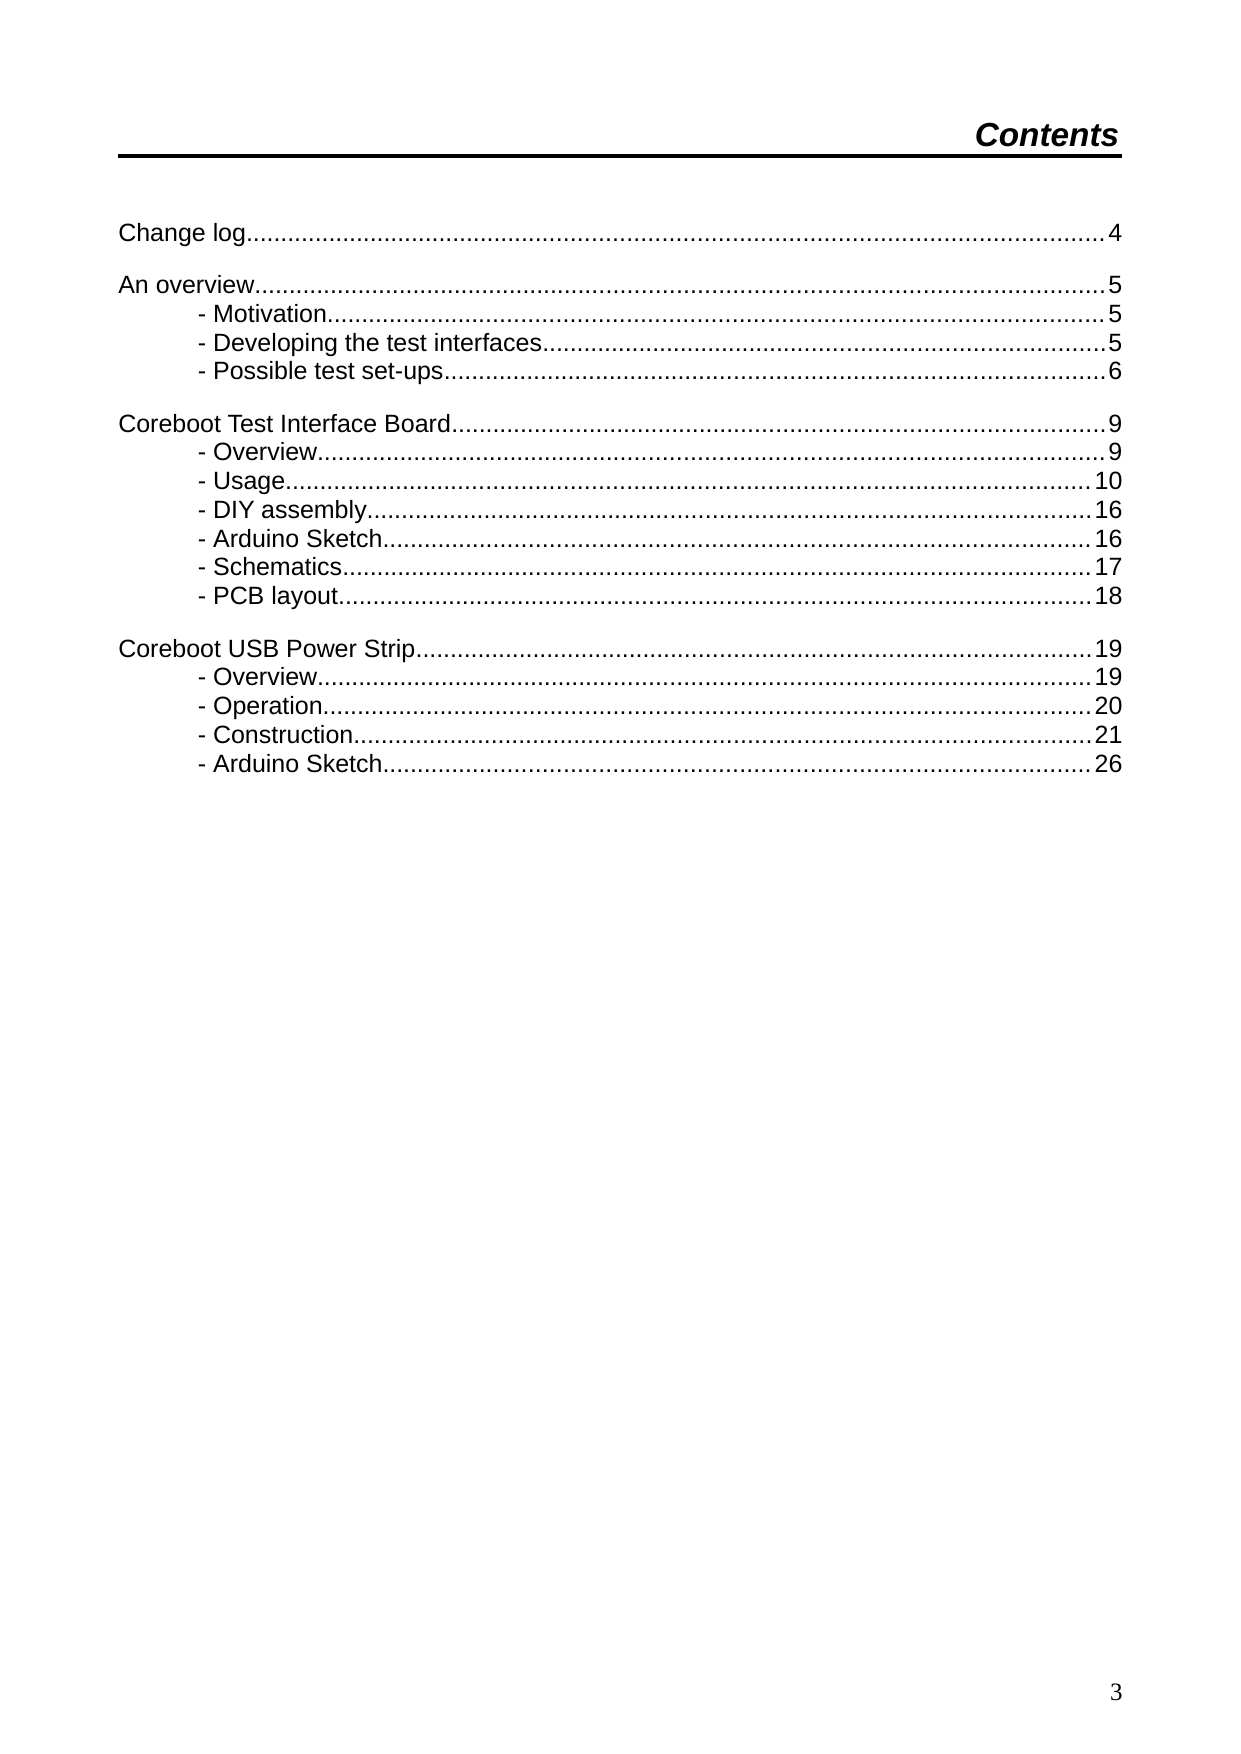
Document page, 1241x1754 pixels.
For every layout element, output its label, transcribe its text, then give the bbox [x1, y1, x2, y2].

text An overview 5 [118, 270, 1122, 299]
subtitle Contents [118, 115, 1122, 154]
text - Arduino Sketch 26 [148, 748, 1122, 777]
text - DIY assembly 16 [148, 495, 1122, 524]
text - PCB layout 18 [148, 581, 1122, 610]
text Change log 4 [118, 218, 1122, 246]
text - Arduino Sketch 16 [148, 524, 1122, 552]
text - Operation 20 [148, 691, 1122, 720]
text Coreboot Test Interface Board 9 [118, 409, 1122, 437]
text - Possible test set-ups 6 [148, 356, 1122, 385]
text - Usage 10 [148, 466, 1122, 495]
text - Construction 21 [148, 720, 1122, 748]
text Coreboot USB Power Strip 19 [118, 633, 1122, 662]
text - Overview 19 [148, 662, 1122, 691]
text - Motivation 5 [148, 299, 1122, 327]
text - Developing the test interfaces 5 [148, 327, 1122, 356]
text - Schematics 17 [148, 552, 1122, 581]
text - Overview 9 [148, 437, 1122, 466]
